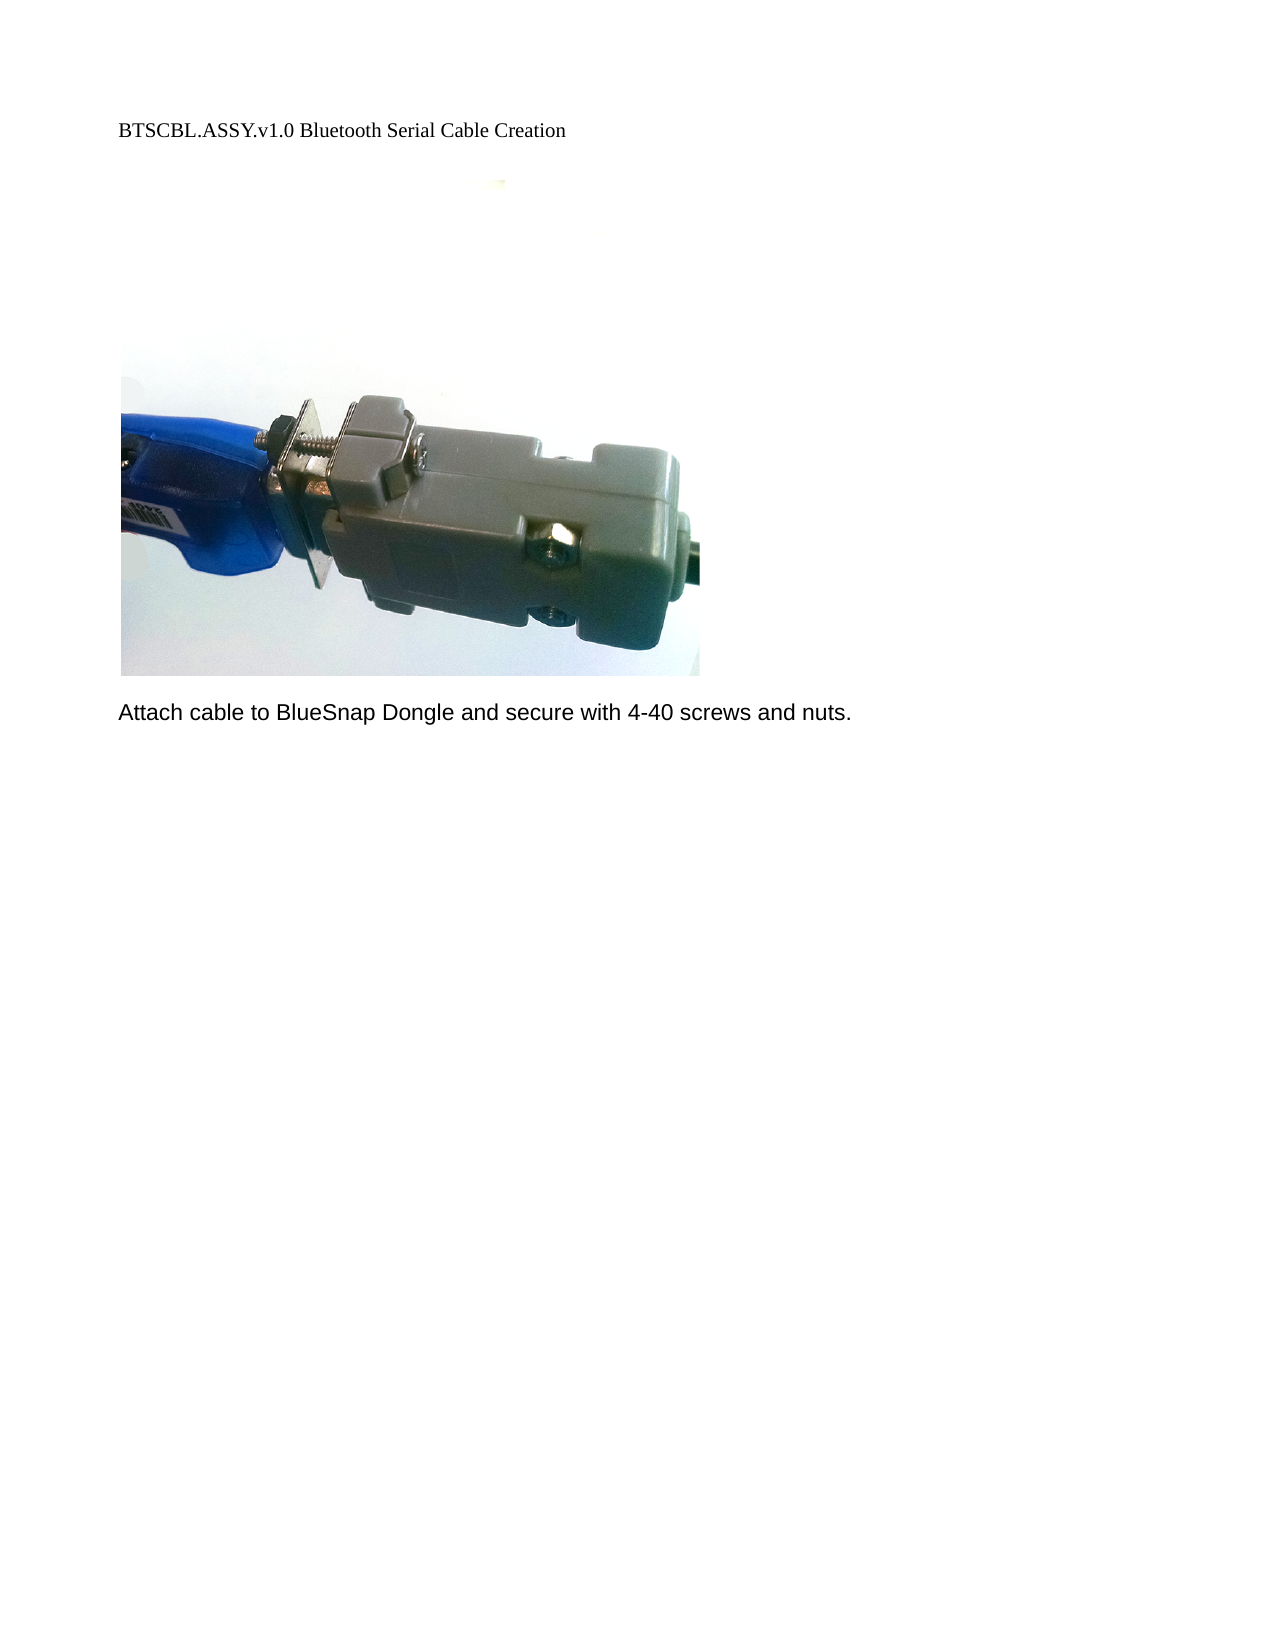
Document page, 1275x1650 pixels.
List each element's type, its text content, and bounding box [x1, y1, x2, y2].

picture [121, 180, 700, 676]
text Attach cable to BlueSnap Dongle and secure with 4-40 screws and nuts. [118, 699, 1157, 726]
